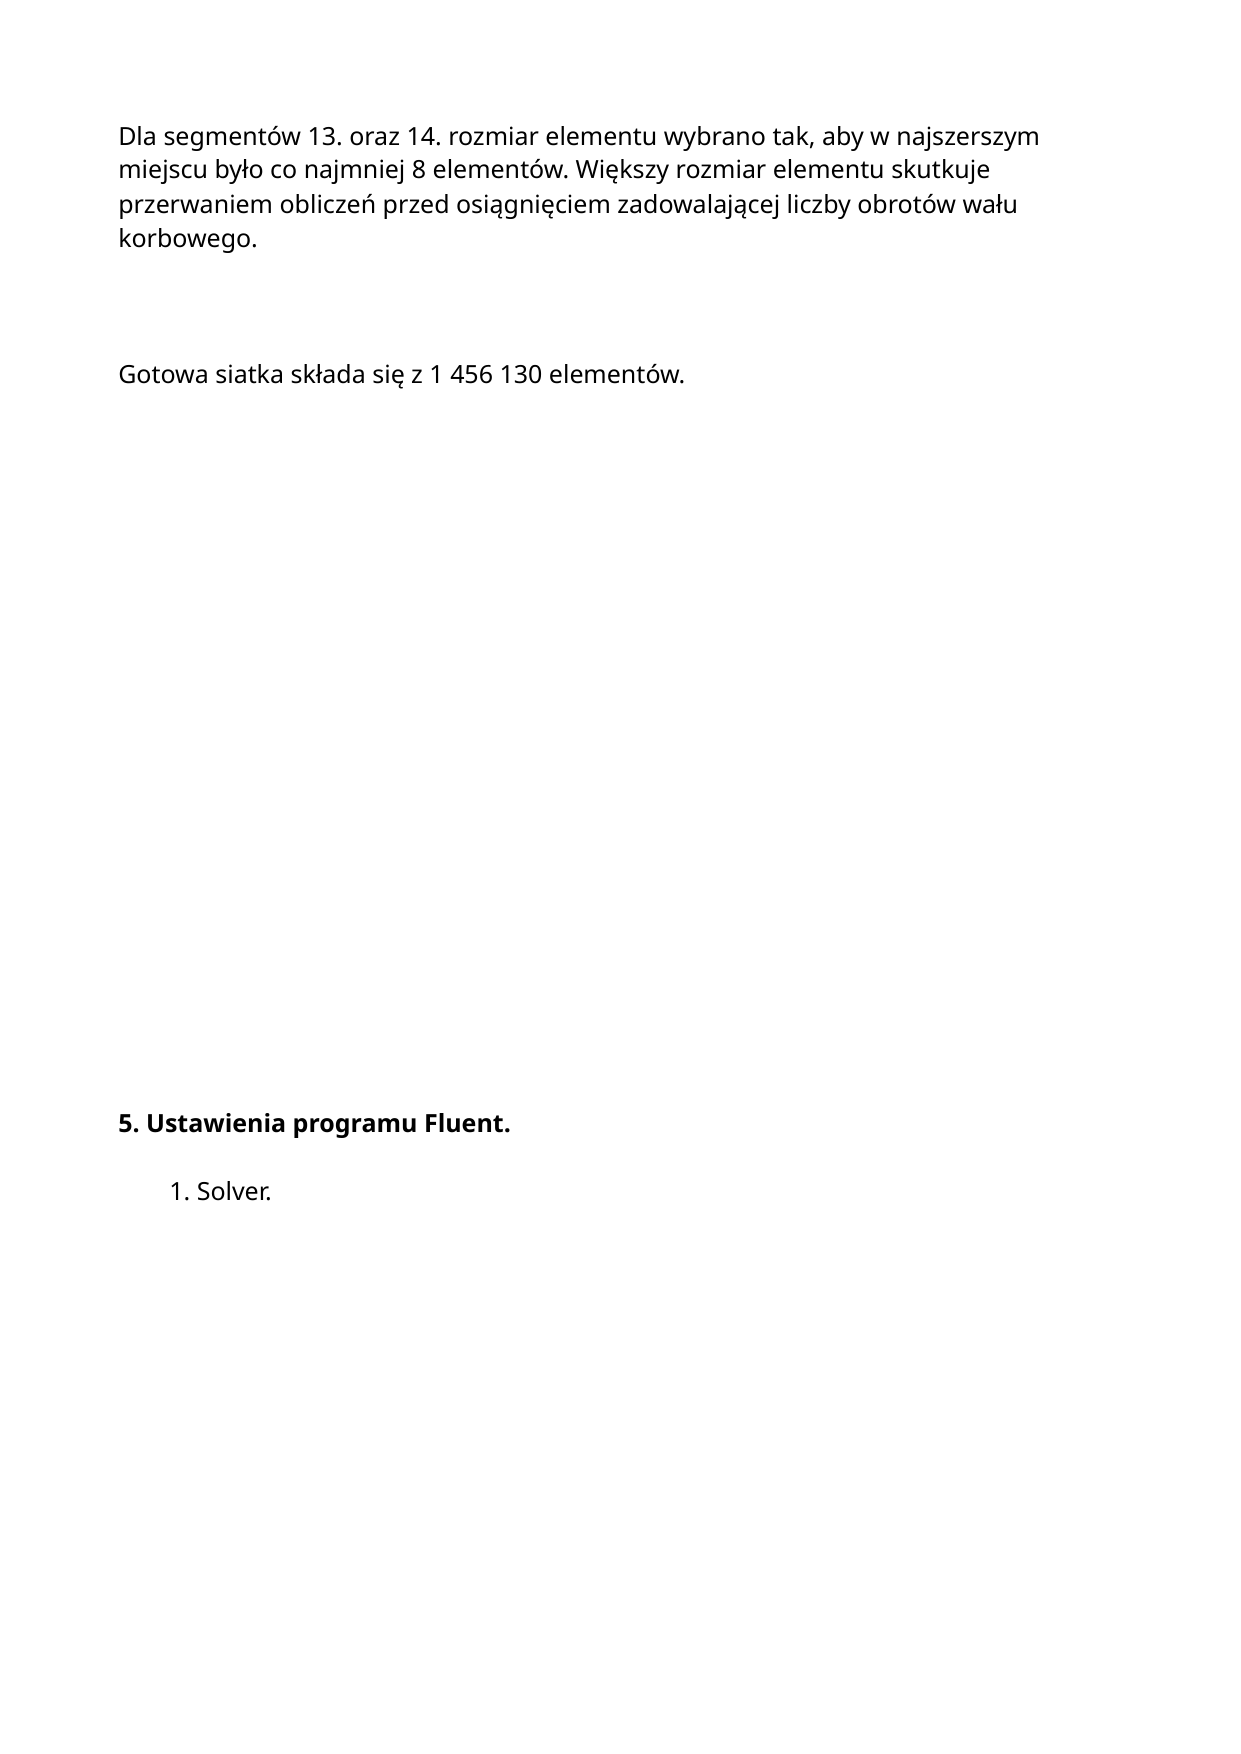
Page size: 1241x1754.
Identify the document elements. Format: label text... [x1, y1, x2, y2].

text Gotowa siatka składa się z 1 456 130 elementów. [118, 357, 1122, 391]
text 1. Solver. [118, 1174, 1122, 1208]
text 5. Ustawienia programu Fluent. [118, 1106, 1122, 1140]
text Dla segmentów 13. oraz 14. rozmiar elementu wybrano tak, aby w najszerszym miejscu było co najmniej 8 elementów. Większy rozmiar elementu skutkuje przerwaniem obliczeń przed osiągnięciem zadowalającej liczby obrotów wału korbowego. [118, 118, 1122, 254]
